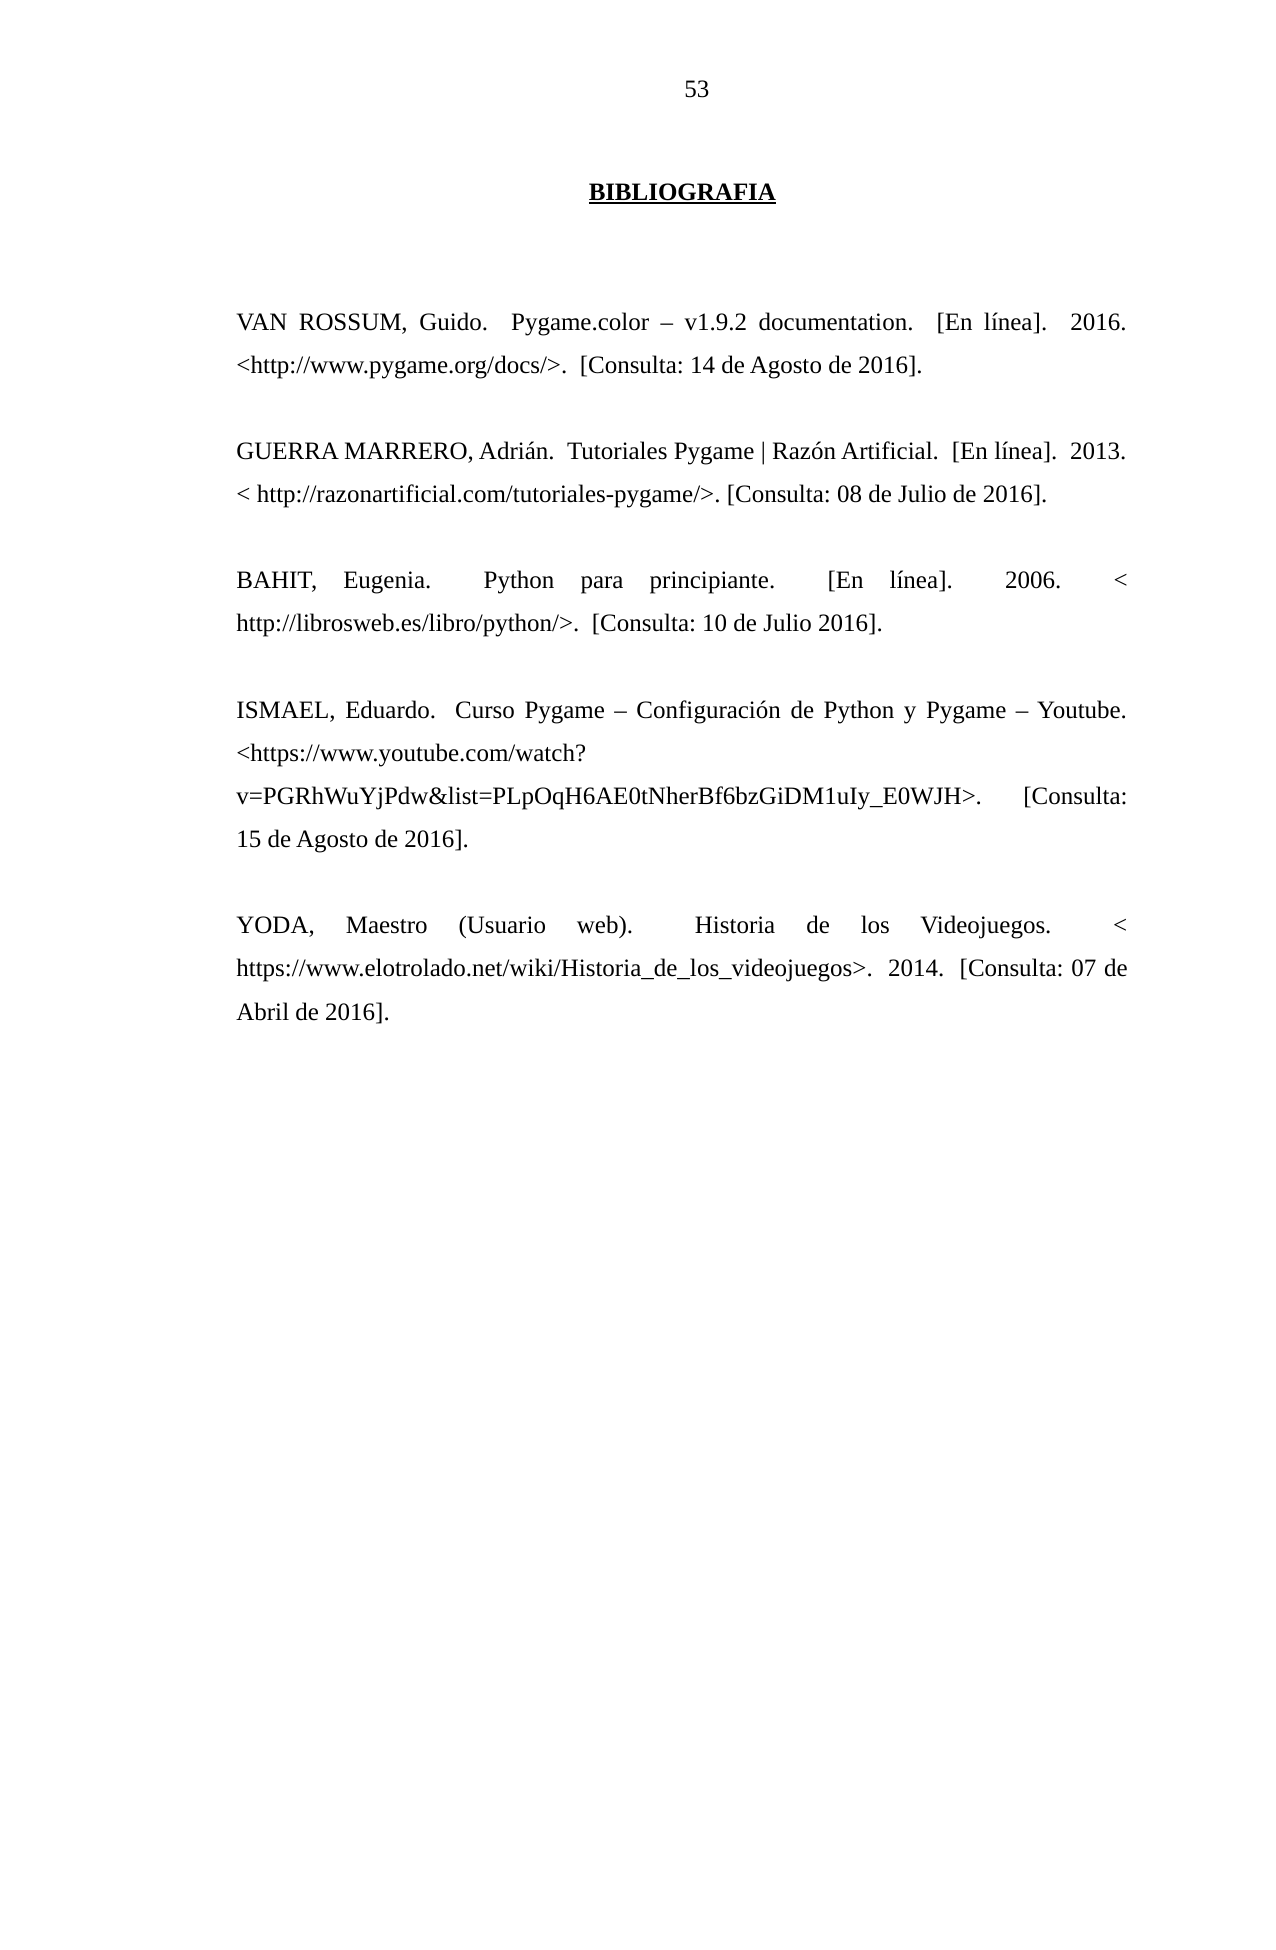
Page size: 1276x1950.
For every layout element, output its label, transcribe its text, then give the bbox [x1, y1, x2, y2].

text YODA, Maestro (Usuario web). Historia de los Videojuegos. < https://www.elotrolado.net/wiki/Historia_de_los_videojuegos>. 2014. [Consulta: 07 de Abril de 2016]. [236, 910, 1128, 1025]
text BAHIT, Eugenia. Python para principiante. [En línea]. 2006. < http://librosweb.es/libro/python/>. [Consulta: 10 de Julio 2016]. [236, 565, 1128, 637]
text GUERRA MARRERO, Adrián. Tutoriales Pygame | Razón Artificial. [En línea]. 2013. < http://razonartificial.com/tutoriales-pygame/>. [Consulta: 08 de Julio de 2016]. [236, 436, 1128, 508]
subtitle BIBLIOGRAFIA [236, 177, 1128, 206]
text VAN ROSSUM, Guido. Pygame.color – v1.9.2 documentation. [En línea]. 2016. <http://www.pygame.org/docs/>. [Consulta: 14 de Agosto de 2016]. [236, 307, 1128, 378]
text ISMAEL, Eduardo. Curso Pygame – Configuración de Python y Pygame – Youtube. <https://www.youtube.com/watch?v=PGRhWuYjPdw&list=PLpOqH6AE0tNherBf6bzGiDM1uIy_E0WJH>. [Consulta: 15 de Agosto de 2016]. [236, 695, 1128, 853]
